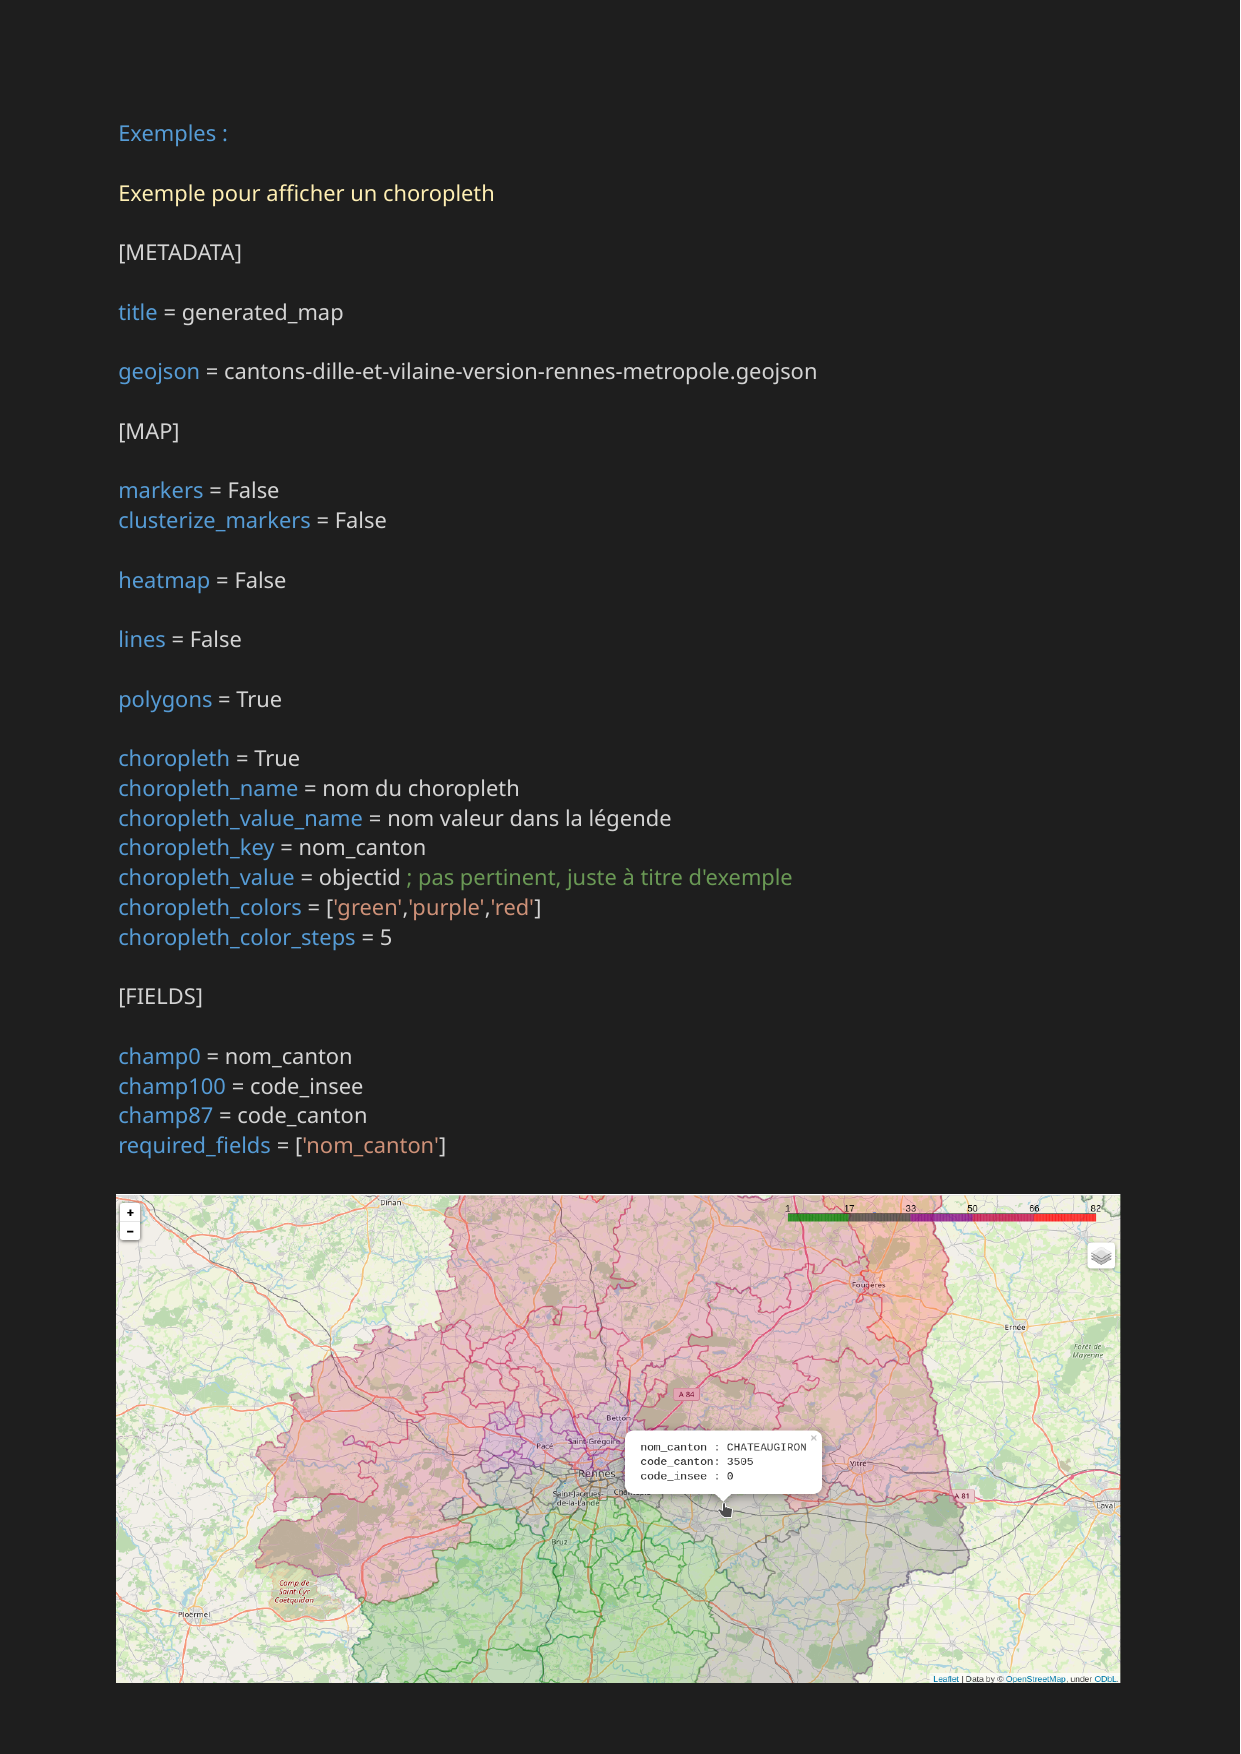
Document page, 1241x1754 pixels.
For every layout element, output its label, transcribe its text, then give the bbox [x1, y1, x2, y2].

text [FIELDS] [118, 981, 1122, 1011]
text lines = False [118, 624, 1122, 654]
text choropleth_value_name = nom valeur dans la légende [118, 803, 1122, 832]
text required_fields = ['nom_canton'] [118, 1130, 1122, 1160]
text [MAP] [118, 416, 1122, 446]
text [METADATA] [118, 237, 1122, 267]
text polygons = True [118, 683, 1122, 713]
text champ100 = code_insee [118, 1071, 1122, 1100]
text champ0 = nom_canton [118, 1041, 1122, 1071]
picture [116, 1194, 1121, 1683]
text choropleth_name = nom du choropleth [118, 773, 1122, 803]
text title = generated_map [118, 297, 1122, 327]
text choropleth_key = nom_canton [118, 832, 1122, 862]
text choropleth_colors = ['green','purple','red'] [118, 892, 1122, 922]
text choropleth_color_steps = 5 [118, 922, 1122, 952]
text geojson = cantons-dille-et-vilaine-version-rennes-metropole.geojson [118, 356, 1122, 386]
text champ87 = code_canton [118, 1100, 1122, 1130]
text heatmap = False [118, 564, 1122, 594]
text choropleth_value = objectid ; pas pertinent, juste à titre d'exemple [118, 862, 1122, 892]
text markers = False [118, 475, 1122, 505]
text clusterize_markers = False [118, 505, 1122, 535]
text Exemple pour afficher un choropleth [118, 178, 1122, 207]
text Exemples : [118, 118, 1122, 148]
text choropleth = True [118, 743, 1122, 773]
